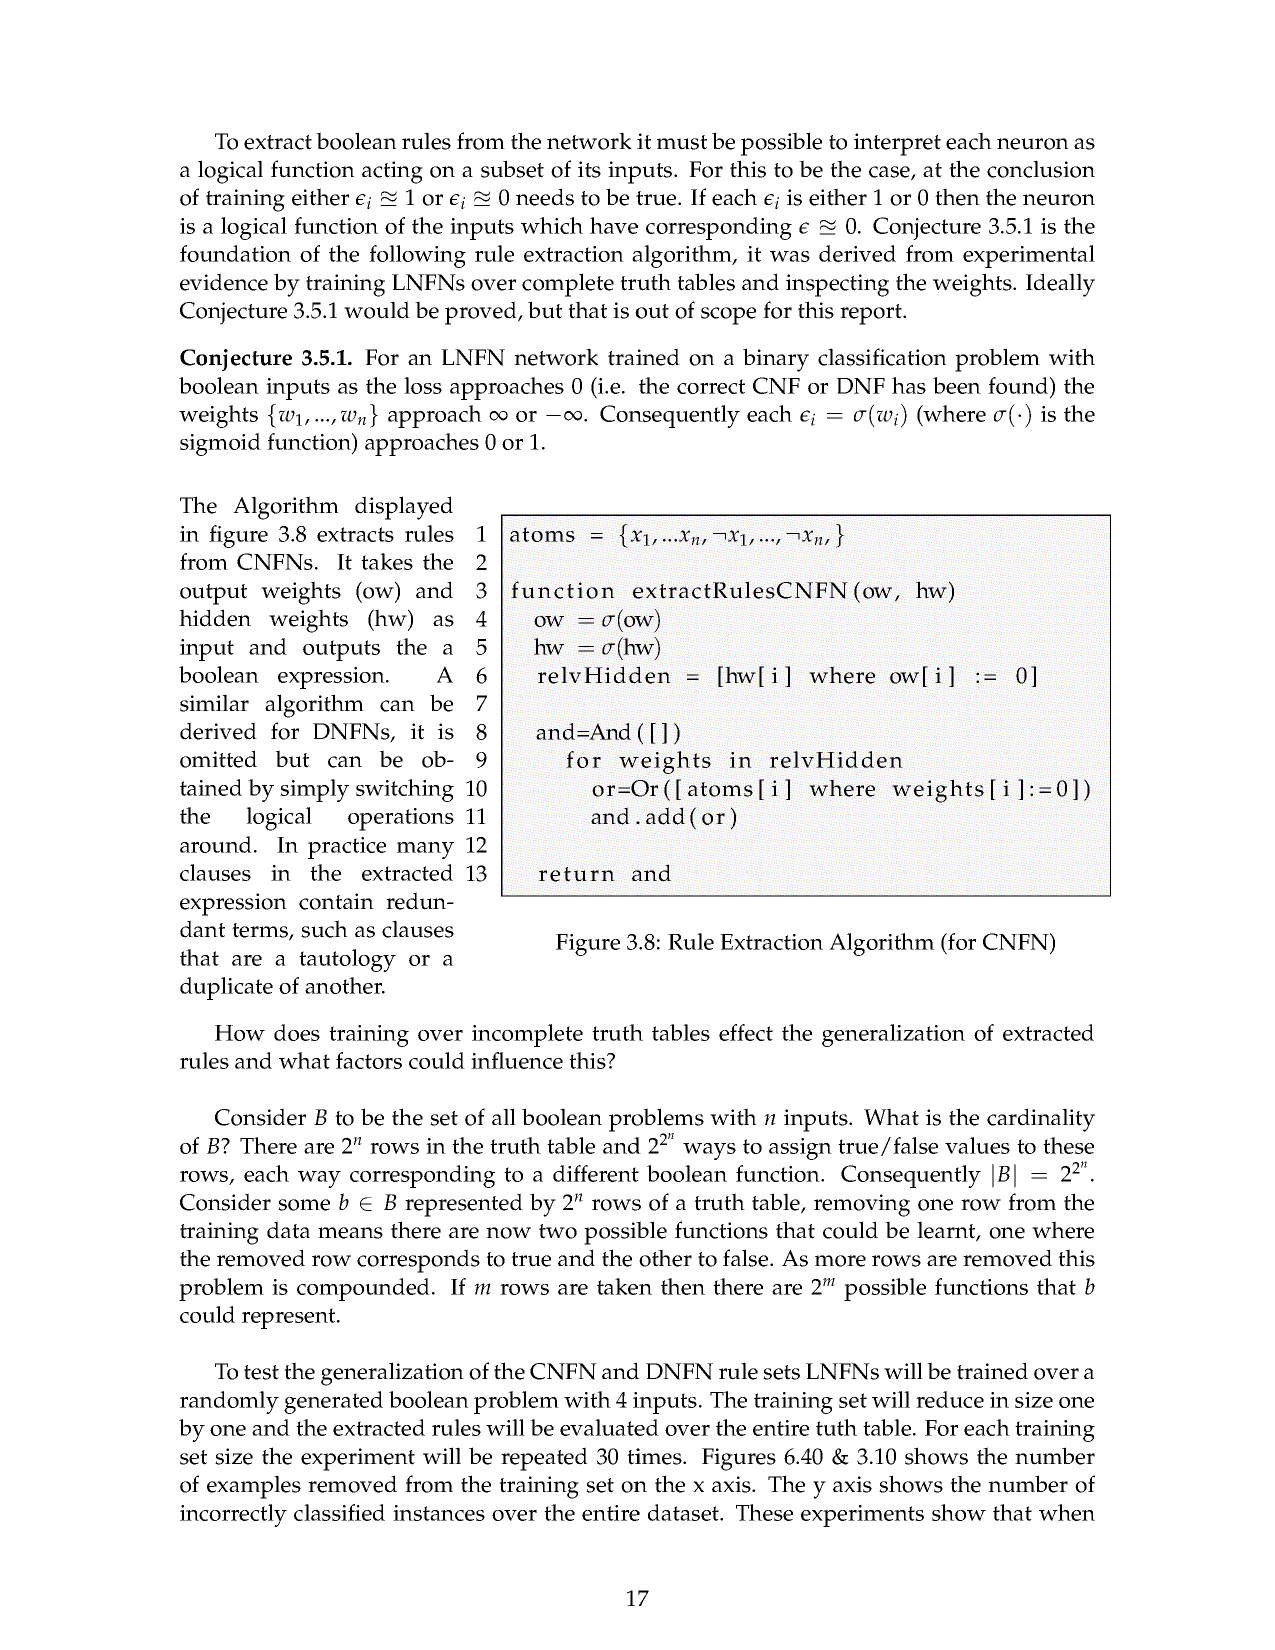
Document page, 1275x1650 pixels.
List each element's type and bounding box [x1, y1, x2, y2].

picture [237, 424, 1038, 1225]
